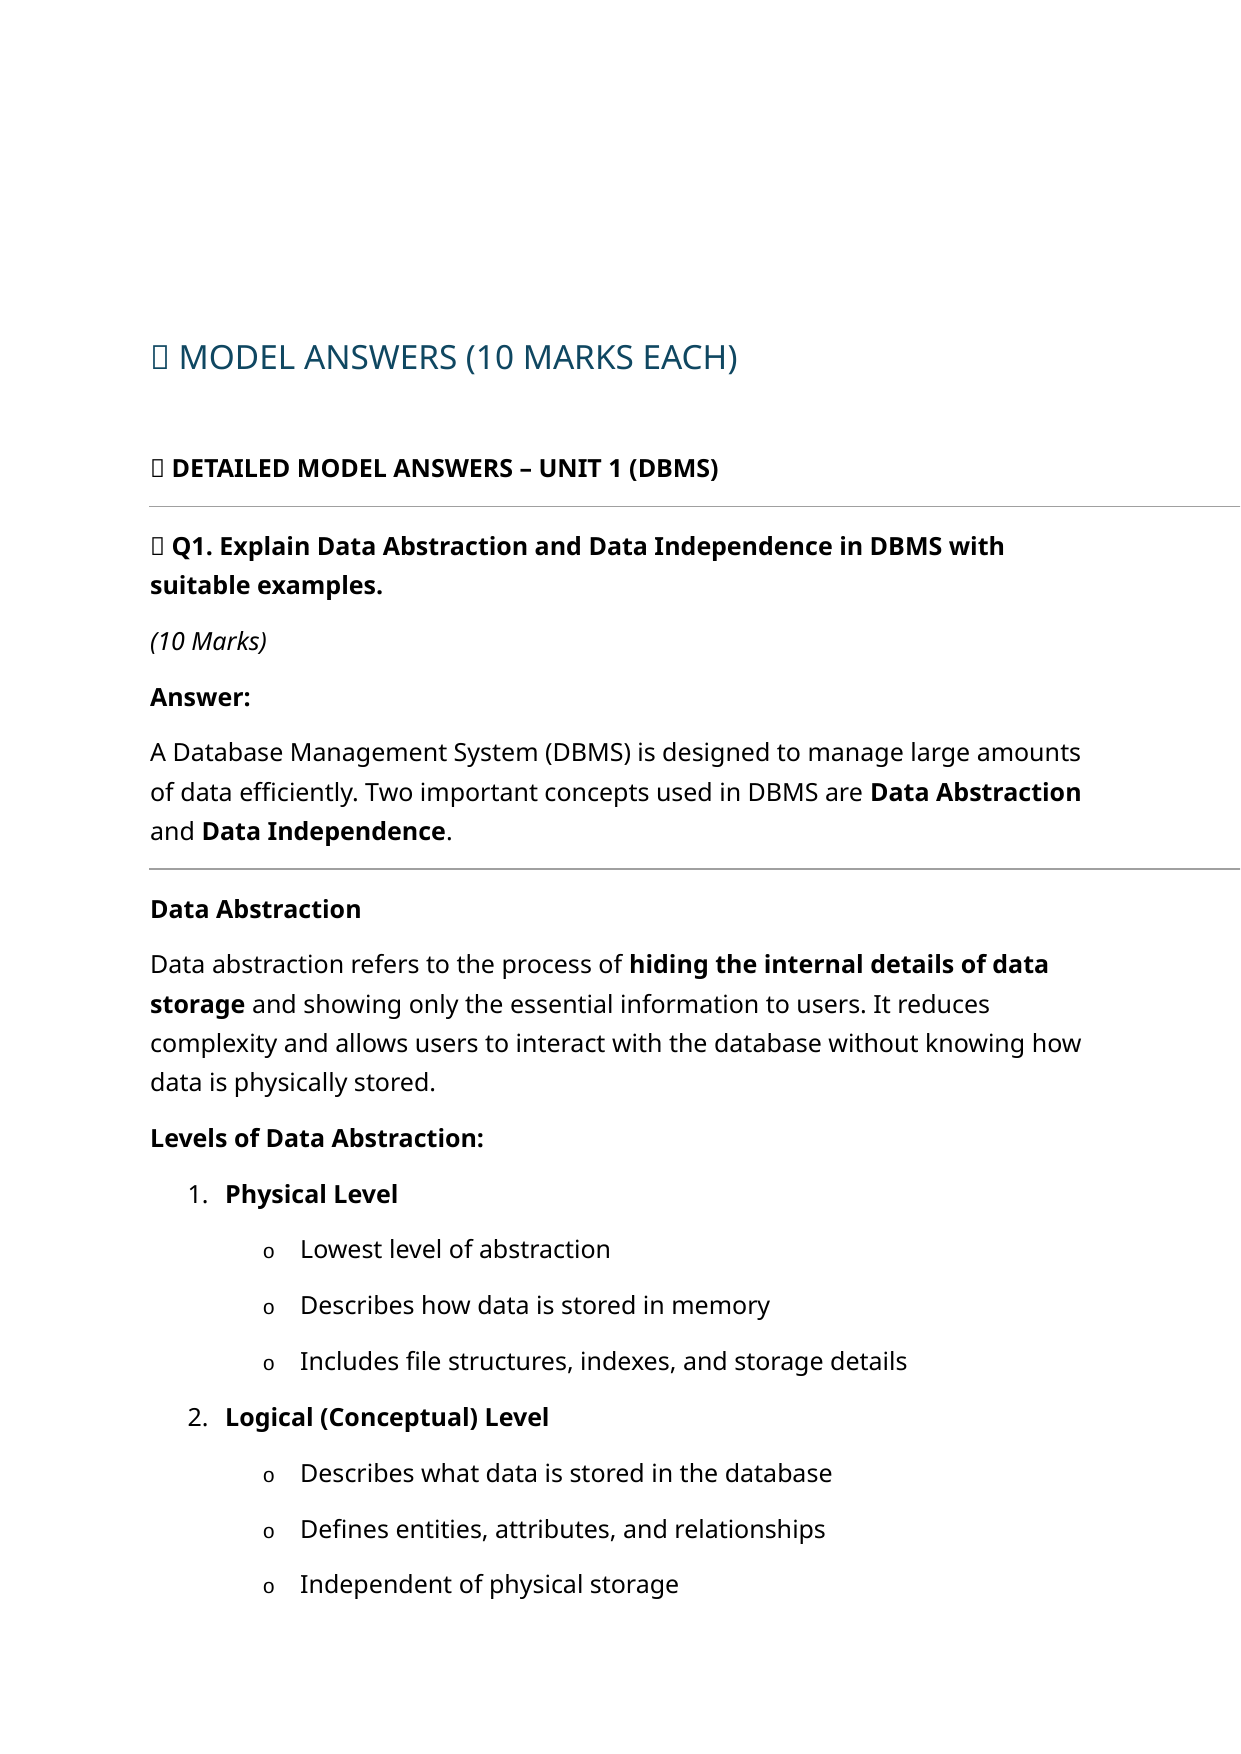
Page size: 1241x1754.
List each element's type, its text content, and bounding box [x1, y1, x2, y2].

list Physical Level [187, 1176, 1090, 1210]
list Independent of physical storage [262, 1567, 1090, 1601]
list Describes how data is stored in memory [262, 1288, 1090, 1322]
text Data Abstraction [150, 891, 1090, 925]
subtitle ✅ MODEL ANSWERS (10 MARKS EACH) [150, 334, 1090, 379]
list Defines entities, attributes, and relationships [262, 1511, 1090, 1545]
text 🔶 Q1. Explain Data Abstraction and Data Independence in DBMS with suitable examples. [150, 528, 1090, 602]
text Answer: [150, 679, 1090, 713]
text Data abstraction refers to the process of hiding the internal details of data storage and showing only the essential information to users. It reduces complexity and allows users to interact with the database without knowing how data is physically stored. [150, 947, 1090, 1099]
text (10 Marks) [150, 623, 1090, 657]
list Describes what data is stored in the database [262, 1456, 1090, 1489]
text ✅ DETAILED MODEL ANSWERS – UNIT 1 (DBMS) [150, 451, 1090, 484]
list Logical (Conceptual) Level [187, 1400, 1090, 1434]
text Levels of Data Abstraction: [150, 1121, 1090, 1154]
list Lowest level of abstraction [262, 1232, 1090, 1266]
text A Database Management System (DBMS) is designed to manage large amounts of data efficiently. Two important concepts used in DBMS are Data Abstraction and Data Independence. [150, 735, 1090, 847]
list Includes file structures, indexes, and storage details [262, 1344, 1090, 1378]
